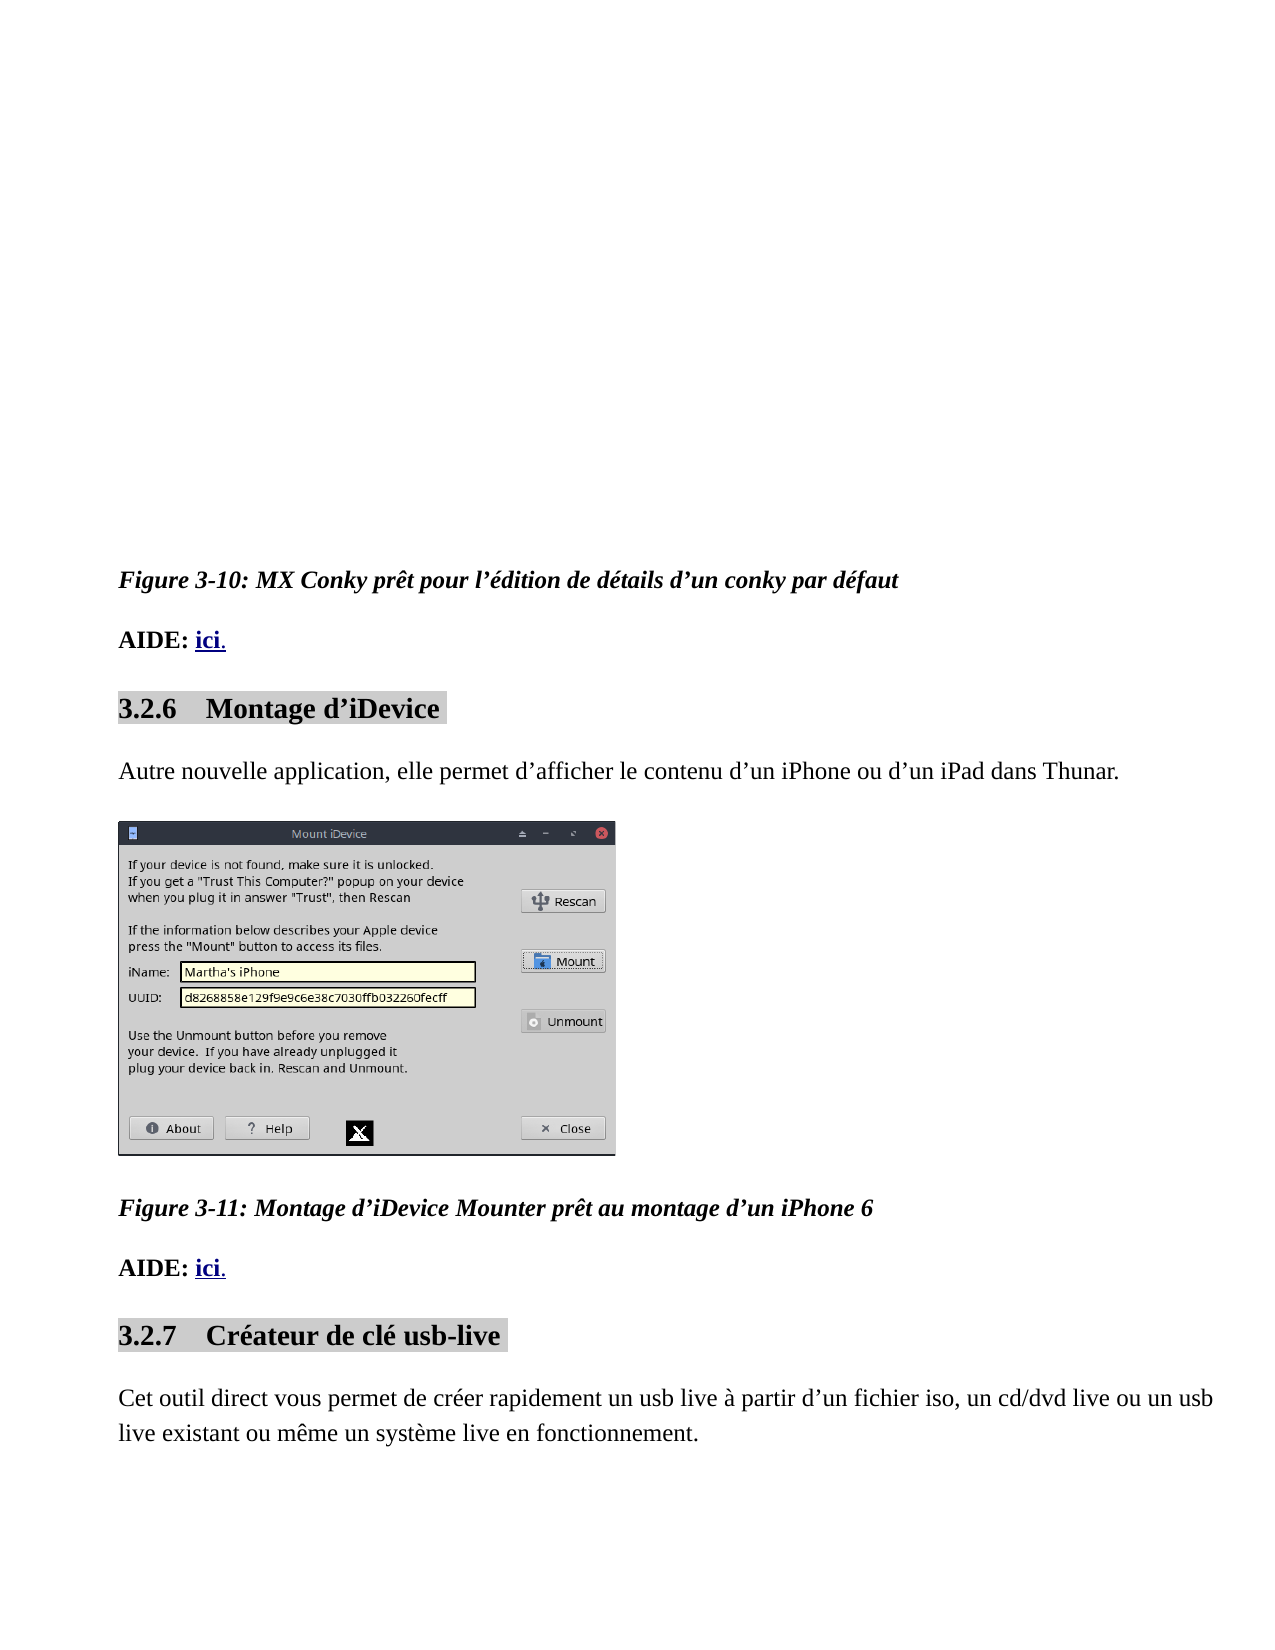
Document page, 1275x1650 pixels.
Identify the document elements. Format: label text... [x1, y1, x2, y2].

text Figure 3-11: Montage d’iDevice Mounter prêt au montage d’un iPhone 6 [118, 1193, 1216, 1221]
subtitle 3.2.6 Montage d’iDevice [447, 691, 1216, 724]
picture [118, 821, 616, 1156]
subtitle 3.2.7 Créateur de clé usb-live [508, 1318, 1216, 1352]
text AIDE: ici. [118, 1253, 1216, 1281]
text AIDE: ici. [118, 625, 1216, 654]
text Autre nouvelle application, elle permet d’afficher le contenu d’un iPhone ou d’un iPad dans Thunar. [118, 756, 1216, 784]
text Figure 3-10: MX Conky prêt pour l’édition de détails d’un conky par défaut [118, 565, 1216, 594]
text Cet outil direct vous permet de créer rapidement un usb live à partir d’un fichier iso, un cd/dvd live ou un usb live existant ou même un système live en fonctionnement. [118, 1383, 1216, 1446]
